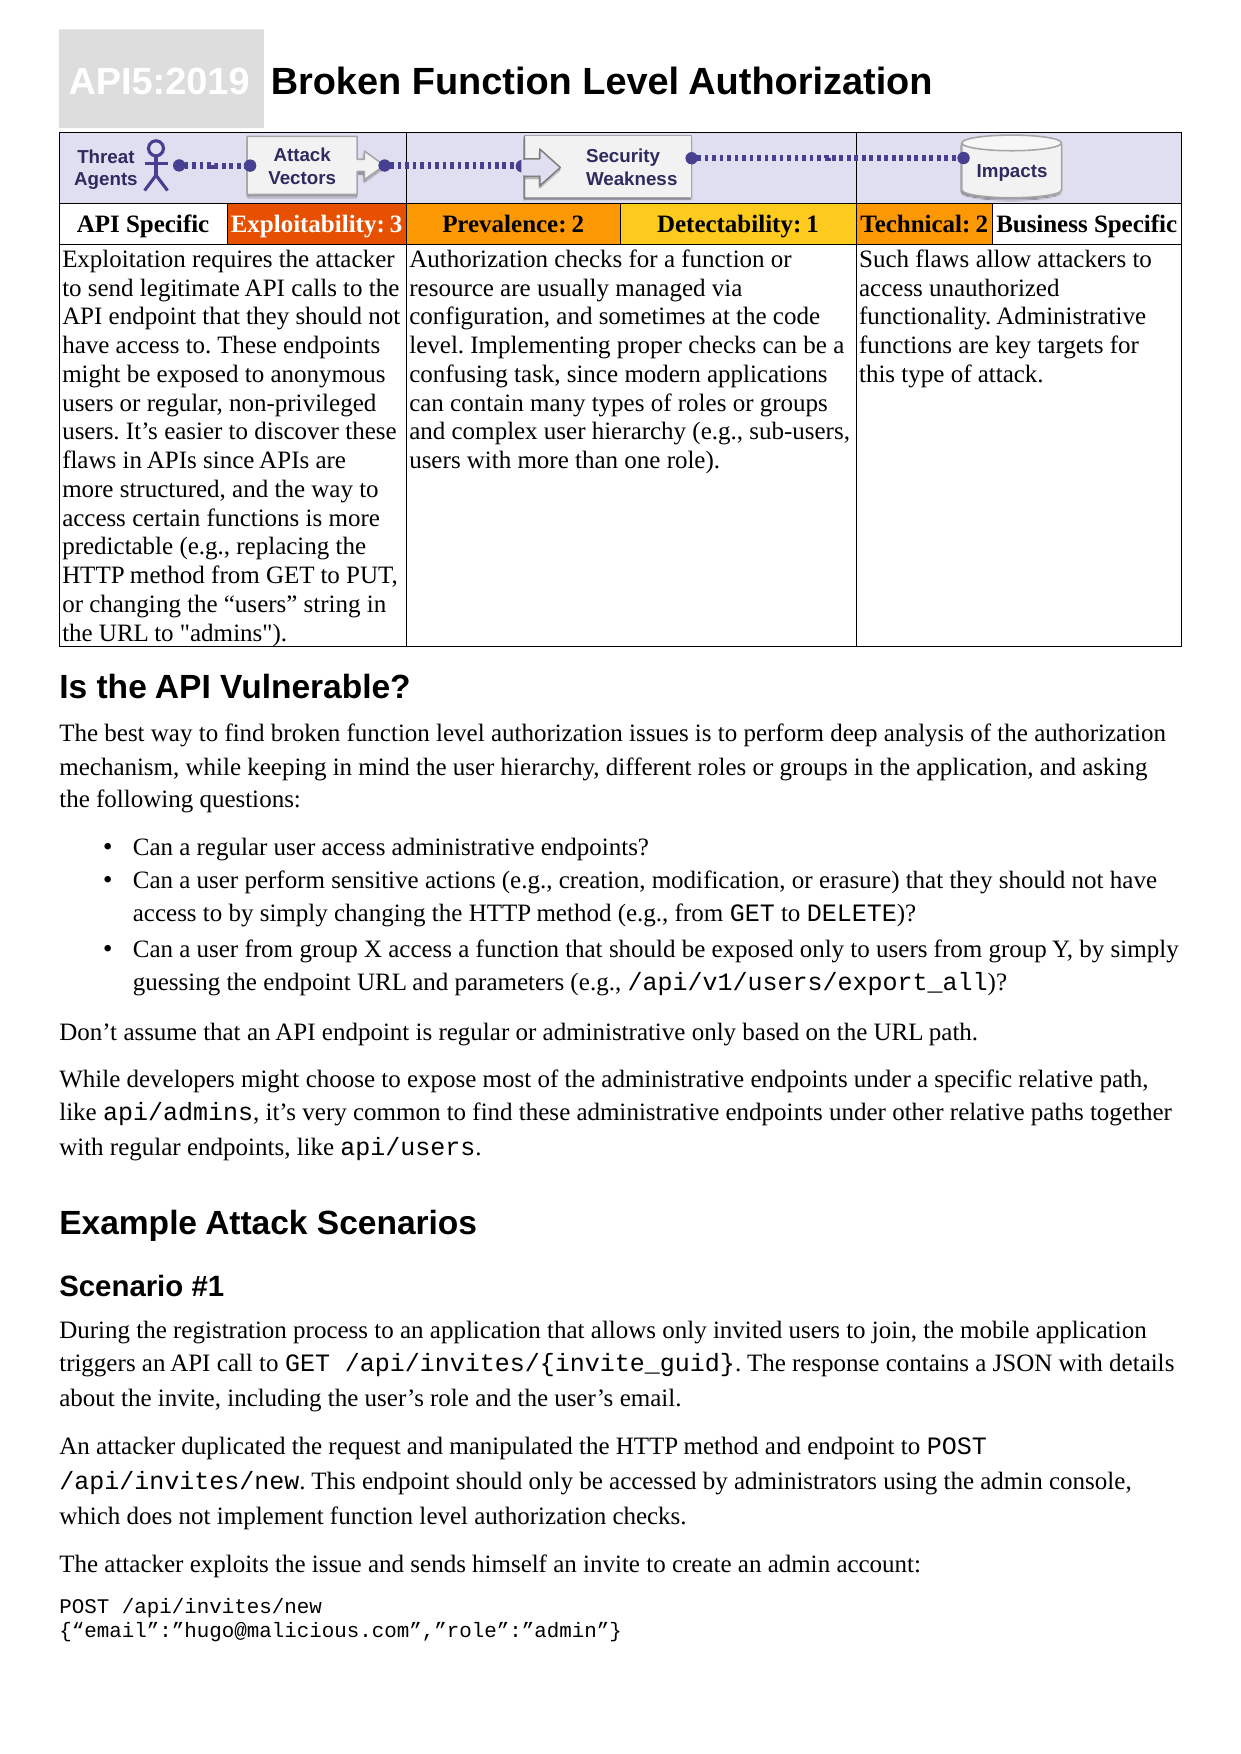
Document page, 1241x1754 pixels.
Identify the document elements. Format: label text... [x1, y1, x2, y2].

table_cell Technical: 2 [857, 204, 992, 244]
subtitle Is the API Vulnerable? [59, 667, 1181, 706]
table_header [857, 133, 992, 203]
text An attacker duplicated the request and manipulated the HTTP method and endpoint to POST /api/invites/new. This endpoint should only be accessed by administrators using the admin console, which does not implement function level authorization checks. [59, 1431, 1181, 1530]
table_header [227, 133, 406, 203]
list Can a regular user access administrative endpoints? [103, 832, 1181, 861]
table_cell API Specific [60, 204, 227, 244]
list Can a user from group X access a function that should be exposed only to users from group Y, by simply guessing the endpoint URL and parameters (e.g., /api/v1/users/export_all)? [103, 934, 1181, 997]
table_header [620, 133, 856, 203]
text The attacker exploits the issue and sends himself an invite to create an admin account: [59, 1549, 1181, 1577]
table_cell Authorization checks for a function or resource are usually managed via configuration, and sometimes at the code level. Implementing proper checks can be a confusing task, since modern applications can contain many types of roles or groups and complex user hierarchy (e.g., sub-users, users with more than one role). [407, 245, 856, 646]
subtitle Example Attack Scenarios [59, 1203, 1181, 1242]
table_header [60, 133, 227, 203]
table_cell Detectability: 1 [621, 204, 856, 244]
text Don’t assume that an API endpoint is regular or administrative only based on the URL path. [59, 1017, 1181, 1045]
table_header [992, 133, 1181, 203]
text During the registration process to an application that allows only invited users to join, the mobile application triggers an API call to GET /api/invites/{invite_guid}. The response contains a JSON with details about the invite, including the user’s role and the user’s email. [59, 1315, 1181, 1412]
table_header [407, 133, 620, 203]
table_cell Exploitation requires the attacker to send legitimate API calls to the API endpoint that they should not have access to. These endpoints might be exposed to anonymous users or regular, non-privileged users. It’s easier to discover these flaws in APIs since APIs are more structured, and the way to access certain functions is more predictable (e.g., replacing the HTTP method from GET to PUT, or changing the “users” string in the URL to "admins"). [60, 245, 406, 646]
subtitle Scenario #1 [59, 1269, 1181, 1303]
text POST /api/invites/new [59, 1596, 1181, 1620]
table_cell Business Specific [993, 204, 1181, 244]
table_cell Such flaws allow attackers to access unauthorized functionality. Administrative functions are key targets for this type of attack. [857, 245, 1181, 646]
text {“email”:”hugo@malicious.com”,”role”:”admin”} [59, 1620, 1181, 1644]
table_cell Exploitability: 3 [228, 204, 406, 244]
text The best way to find broken function level authorization issues is to perform deep analysis of the authorization mechanism, while keeping in mind the user hierarchy, different roles or groups in the application, and asking the following questions: [59, 718, 1181, 813]
table_cell Prevalence: 2 [407, 204, 620, 244]
text While developers might choose to expose most of the administrative endpoints under a specific relative path, like api/admins, it’s very common to find these administrative endpoints under other relative paths together with regular endpoints, like api/users. [59, 1064, 1181, 1163]
list Can a user perform sensitive actions (e.g., creation, modification, or erasure) that they should not have access to by simply changing the HTTP method (e.g., from GET to DELETE)? [103, 865, 1181, 929]
